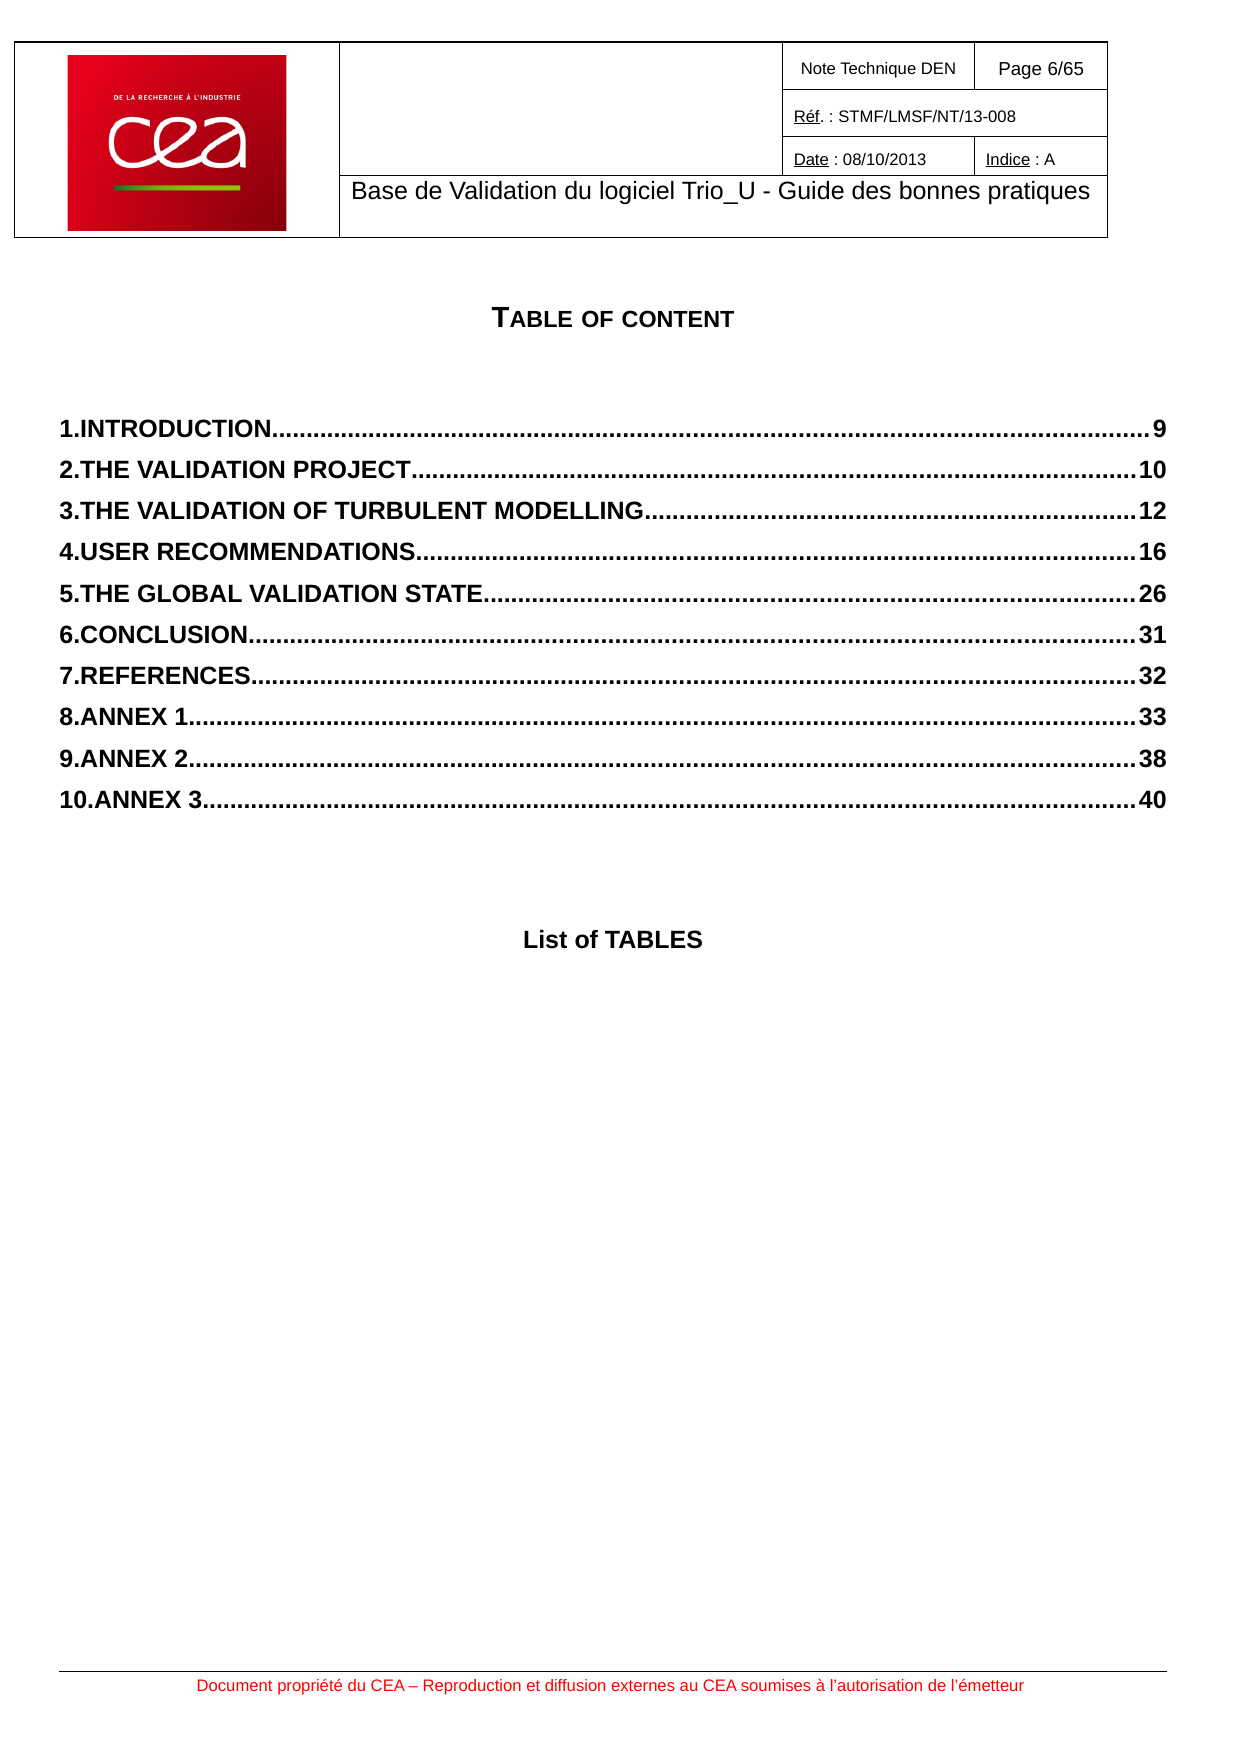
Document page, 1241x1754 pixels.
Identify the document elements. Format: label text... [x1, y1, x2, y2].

text 4.User recommendations 16 [59, 537, 1167, 566]
text List of TABLES [59, 867, 1167, 953]
text 1.Introduction 9 [59, 413, 1167, 442]
text 6.Conclusion 31 [59, 620, 1167, 648]
text 9.ANNEX 2 38 [59, 743, 1167, 772]
text 5.The global validation state 26 [59, 578, 1167, 607]
text 3.The validation of turbulent modelling 12 [59, 496, 1167, 525]
text 7.References 32 [59, 661, 1167, 690]
text Table of content [15, 300, 1211, 334]
text 2.The validation project 10 [59, 455, 1167, 483]
text 8.ANNEX 1 33 [59, 702, 1167, 731]
text 10.ANNEX 3 40 [59, 785, 1167, 813]
picture [67, 55, 287, 231]
